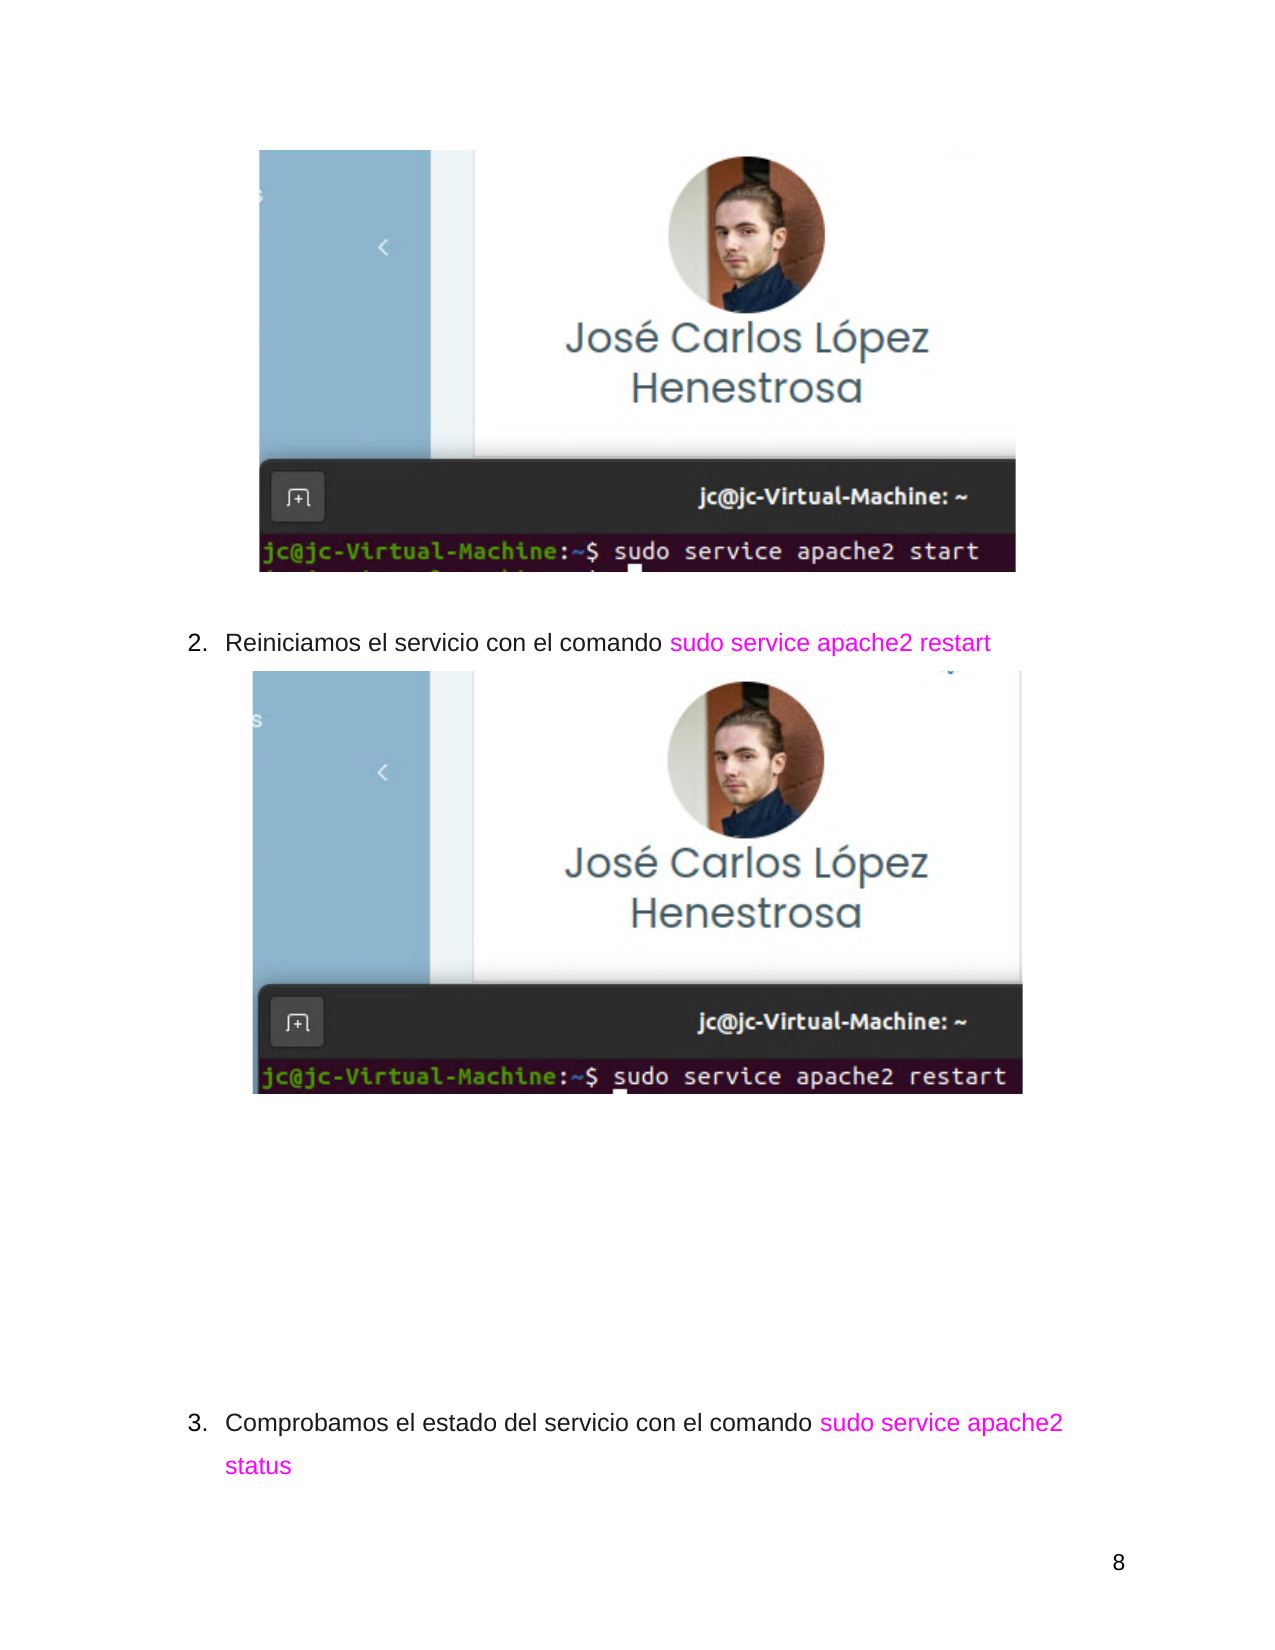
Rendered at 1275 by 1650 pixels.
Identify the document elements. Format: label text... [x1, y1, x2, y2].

list Reiniciamos el servicio con el comando sudo service apache2 restart [187, 628, 1125, 657]
picture [252, 671, 1023, 1094]
picture [259, 150, 1016, 572]
list Comprobamos el estado del servicio con el comando sudo service apache2 status [187, 1408, 1125, 1480]
